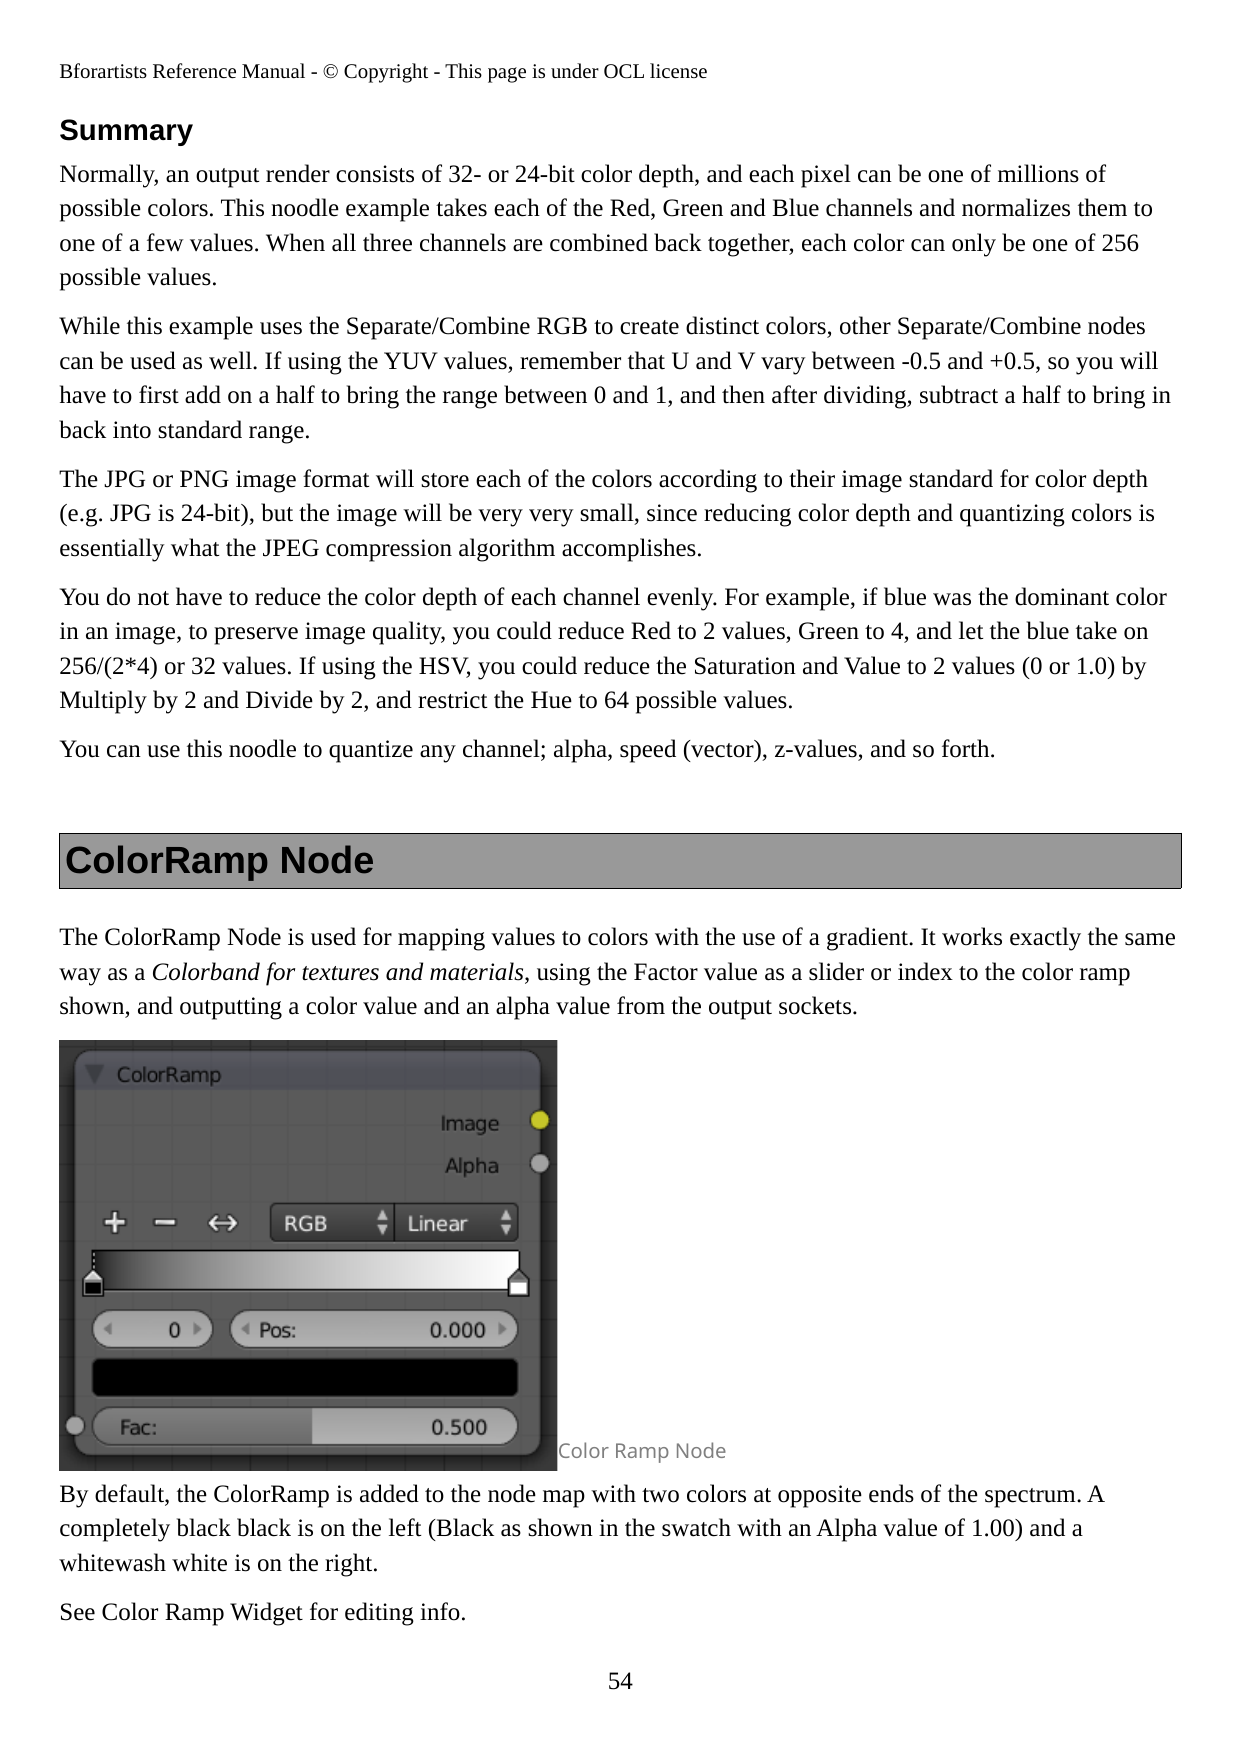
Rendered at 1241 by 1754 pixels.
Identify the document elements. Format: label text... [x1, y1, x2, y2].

text Normally, an output render consists of 32- or 24-bit color depth, and each pixel can be one of millions of possible colors. This noodle example takes each of the Red, Green and Blue channels and normalizes them to one of a few values. When all three channels are combined back together, each color can only be one of 256 possible values. [59, 159, 1181, 291]
text The JPG or PNG image format will store each of the colors according to their image standard for color depth (e.g. JPG is 24-bit), but the image will be very very small, since reducing color depth and quantizing colors is essentially what the JPEG compression algorithm accomplishes. [59, 464, 1181, 562]
subtitle Summary [59, 113, 1181, 146]
picture [59, 1040, 558, 1471]
text You do not have to reduce the color depth of each channel evenly. For example, if blue was the dominant color in an image, to preserve image quality, you could reduce Red to 2 values, Green to 4, and let the blue take on 256/(2*4) or 32 values. If using the HSV, you could reduce the Saturation and Value to 2 values (0 or 1.0) by Multiply by 2 and Divide by 2, and restrict the Hue to 64 possible values. [59, 582, 1181, 714]
text The ColorRamp Node is used for mapping values to colors with the use of a gradient. It works exactly the same way as a Colorband for textures and materials, using the Factor value as a slider or index to the color ramp shown, and outputting a color value and an alpha value from the output sockets. [59, 922, 1181, 1020]
text While this example uses the Separate/Combine RGB to create distinct colors, other Separate/Combine nodes can be used as well. If using the YUV values, remember that U and V vary between -0.5 and +0.5, so you will have to first add on a half to bring the range between 0 and 1, and then after dividing, subtract a half to bring in back into standard range. [59, 311, 1181, 443]
text See Color Ramp Widget for editing info. [59, 1597, 1181, 1625]
table_header ColorRamp Node [60, 834, 1181, 888]
text Color Ramp Node [558, 1433, 1181, 1464]
text You can use this noodle to quantize any channel; alpha, speed (vector), z-values, and so forth. [59, 734, 1181, 763]
text By default, the ColorRamp is added to the node map with two colors at opposite ends of the spectrum. A completely black black is on the left (Black as shown in the swatch with an Alpha value of 1.00) and a whitewash white is on the right. [59, 1479, 1181, 1576]
